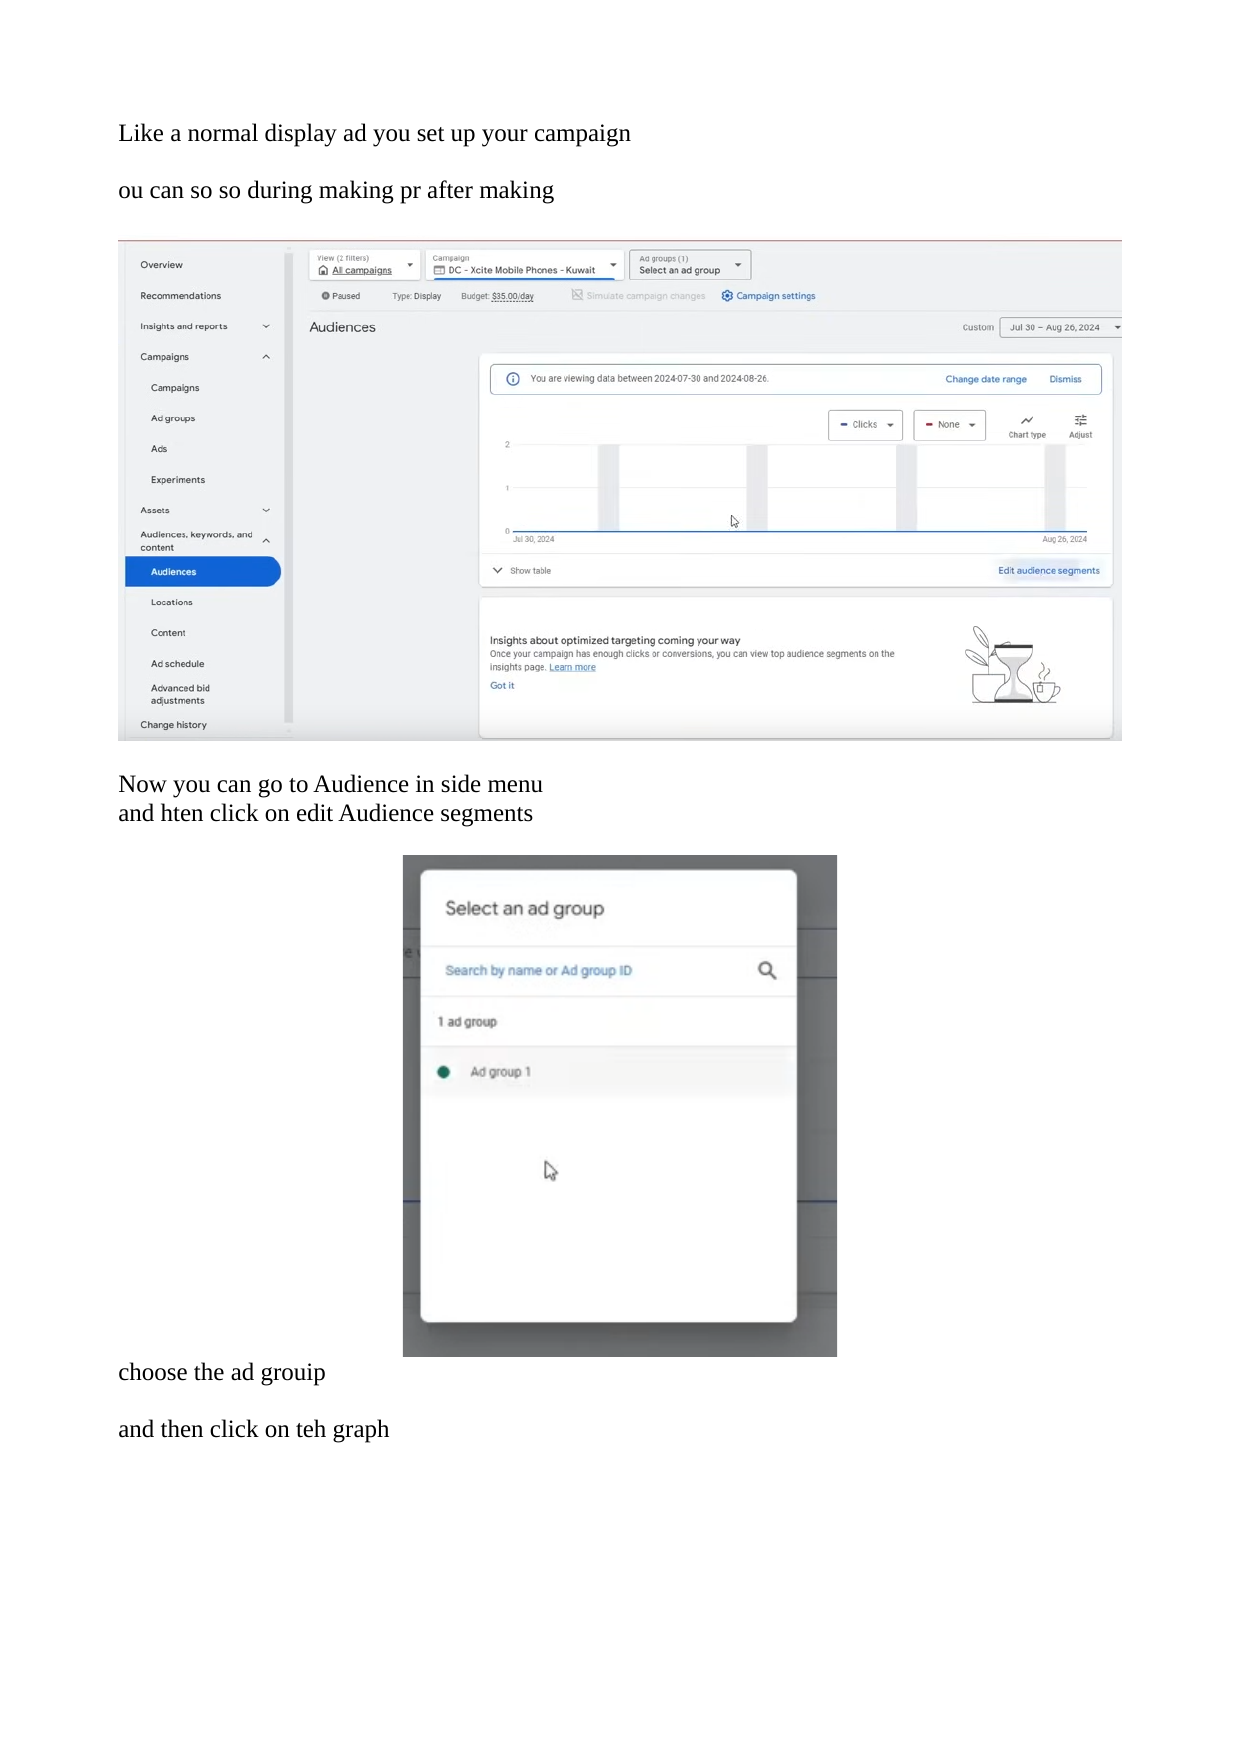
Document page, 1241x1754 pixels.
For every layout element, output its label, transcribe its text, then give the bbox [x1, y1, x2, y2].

picture [402, 855, 838, 1357]
text and then click on teh graph [118, 1414, 1122, 1443]
text and hten click on edit Audience segments [118, 798, 1122, 827]
text ou can so so during making pr after making [118, 176, 1122, 204]
text choose the ad grouip [118, 1141, 1122, 1386]
picture [118, 233, 1122, 741]
text Now you can go to Audience in side menu [118, 769, 1122, 798]
text Like a normal display ad you set up your campaign [118, 118, 1122, 147]
